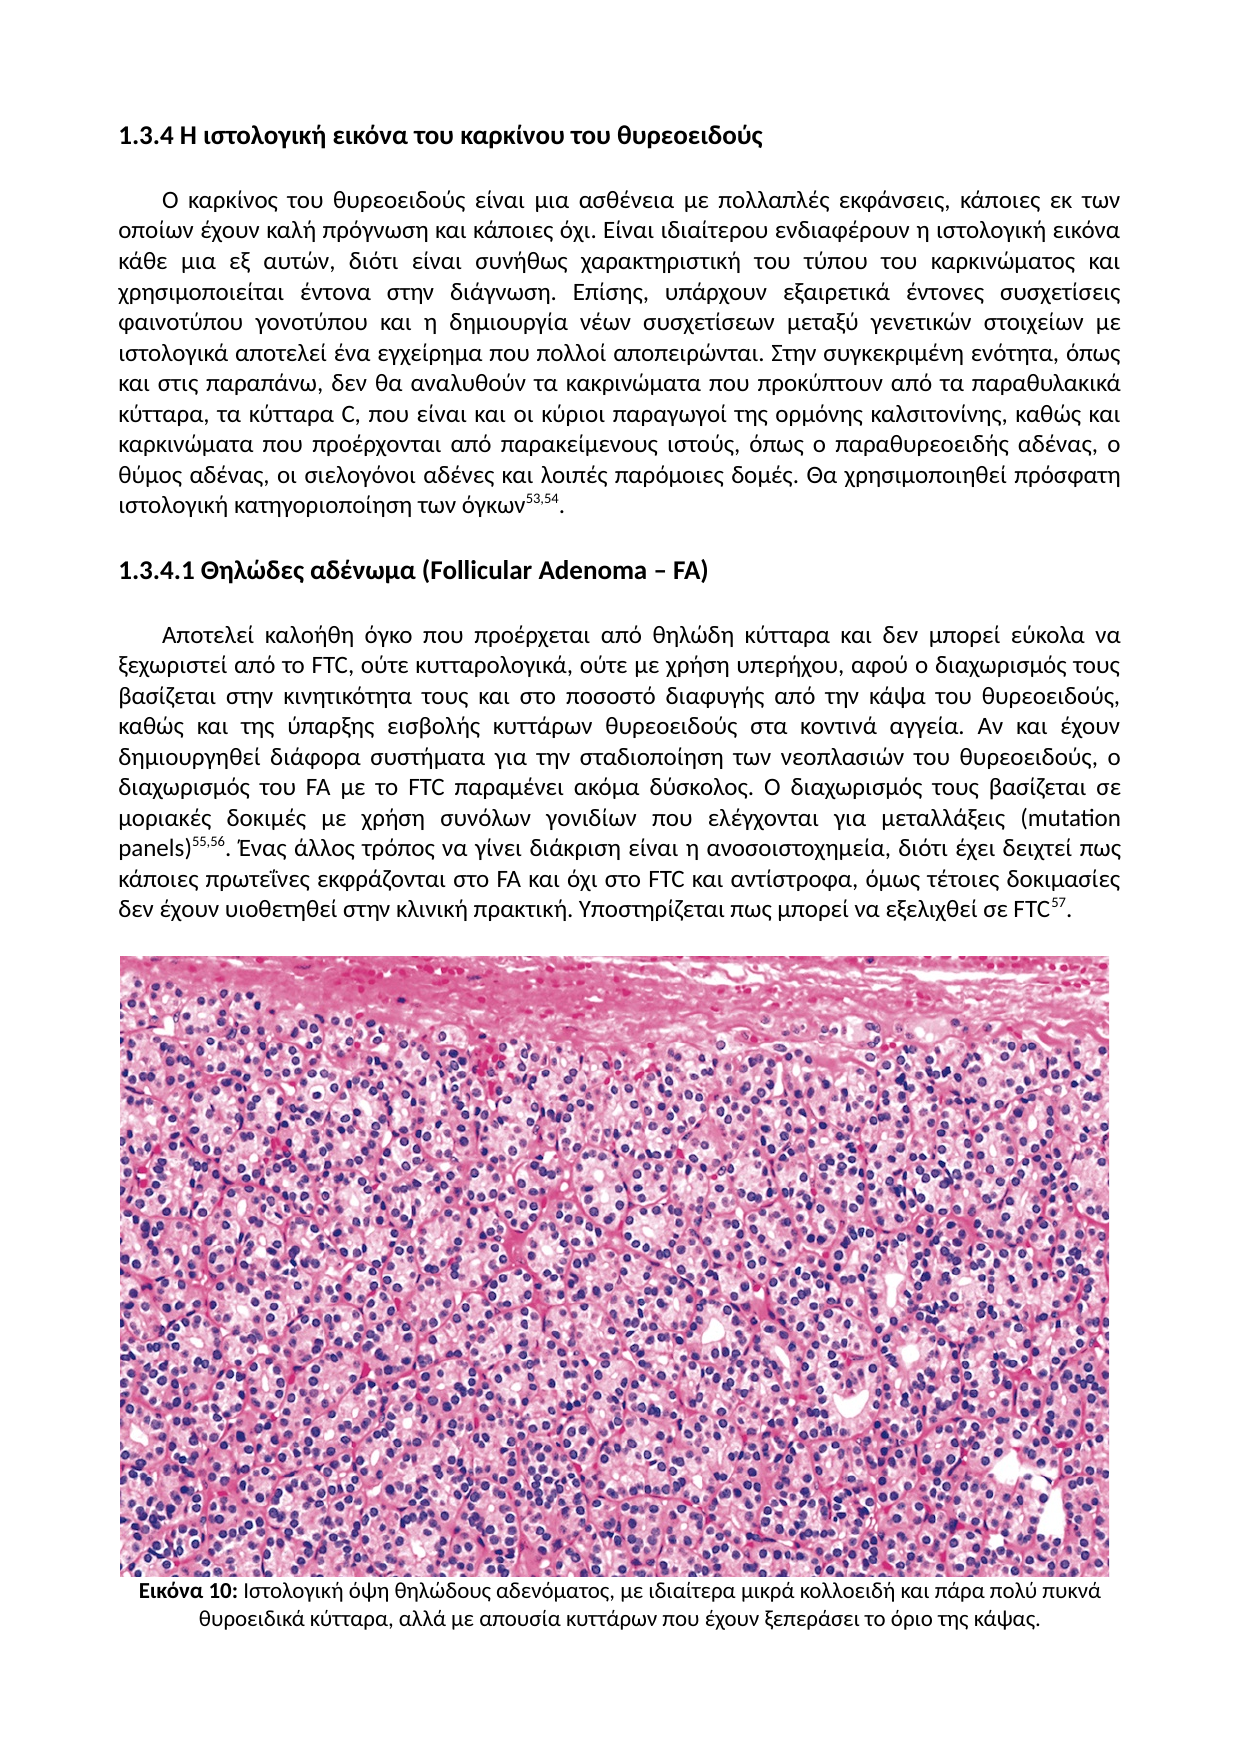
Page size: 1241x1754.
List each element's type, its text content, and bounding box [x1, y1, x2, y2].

picture [120, 956, 1110, 1577]
text Εικόνα 10: Ιστολογική όψη θηλώδους αδενόματος, με ιδιαίτερα μικρά κολλοειδή και πάρα πολύ πυκνά θυροειδικά κύτταρα, αλλά με απουσία κυττάρων που έχουν ξεπεράσει το όριο της κάψας. [118, 955, 1122, 1632]
subtitle 1.3.4.1 Θηλώδες αδένωμα (Follicular Adenoma – FA) [118, 553, 1122, 586]
subtitle 1.3.4 Η ιστολογική εικόνα του καρκίνου του θυρεοειδούς [118, 118, 1122, 151]
text Ο καρκίνος του θυρεοειδούς είναι μια ασθένεια με πολλαπλές εκφάνσεις, κάποιες εκ των οποίων έχουν καλή πρόγνωση και κάποιες όχι. Είναι ιδιαίτερου ενδιαφέρουν η ιστολογική εικόνα κάθε μια εξ αυτών, διότι είναι συνήθως χαρακτηριστική του τύπου του καρκινώματος και χρησιμοποιείται έντονα στην διάγνωση. Επίσης, υπάρχουν εξαιρετικά έντονες συσχετίσεις φαινοτύπου γονοτύπου και η δημιουργία νέων συσχετίσεων μεταξύ γενετικών στοιχείων με ιστολογικά αποτελεί ένα εγχείρημα που πολλοί αποπειρώνται. Στην συγκεκριμένη ενότητα, όπως και στις παραπάνω, δεν θα αναλυθούν τα κακρινώματα που προκύπτουν από τα παραθυλακικά κύτταρα, τα κύτταρα C, που είναι και οι κύριοι παραγωγοί της ορμόνης καλσιτονίνης, καθώς και καρκινώματα που προέρχονται από παρακείμενους ιστούς, όπως ο παραθυρεοειδής αδένας, ο θύμος αδένας, οι σιελογόνοι αδένες και λοιπές παρόμοιες δομές. Θα χρησιμοποιηθεί πρόσφατη ιστολογική κατηγοριοποίηση των όγκων53,54⁠. [118, 184, 1122, 520]
text Αποτελεί καλοήθη όγκο που προέρχεται από θηλώδη κύτταρα και δεν μπορεί εύκολα να ξεχωριστεί από το FTC, ούτε κυτταρολογικά, ούτε με χρήση υπερήχου, αφού ο διαχωρισμός τους βασίζεται στην κινητικότητα τους και στο ποσοστό διαφυγής από την κάψα του θυρεοειδούς, καθώς και της ύπαρξης εισβολής κυττάρων θυρεοειδούς στα κοντινά αγγεία. Αν και έχουν δημιουργηθεί διάφορα συστήματα για την σταδιοποίηση των νεοπλασιών του θυρεοειδούς, ο διαχωρισμός του FA με το FTC παραμένει ακόμα δύσκολος. Ο διαχωρισμός τους βασίζεται σε μοριακές δοκιμές με χρήση συνόλων γονιδίων που ελέγχονται για μεταλλάξεις (mutation panels)55,56⁠. Ένας άλλος τρόπος να γίνει διάκριση είναι η ανοσοιστοχημεία, διότι έχει δειχτεί πως κάποιες πρωτεΐνες εκφράζονται στο FA και όχι στο FTC και αντίστροφα, όμως τέτοιες δοκιμασίες δεν έχουν υιοθετηθεί στην κλινική πρακτική. Υποστηρίζεται πως μπορεί να εξελιχθεί σε FTC57⁠. [118, 619, 1122, 924]
